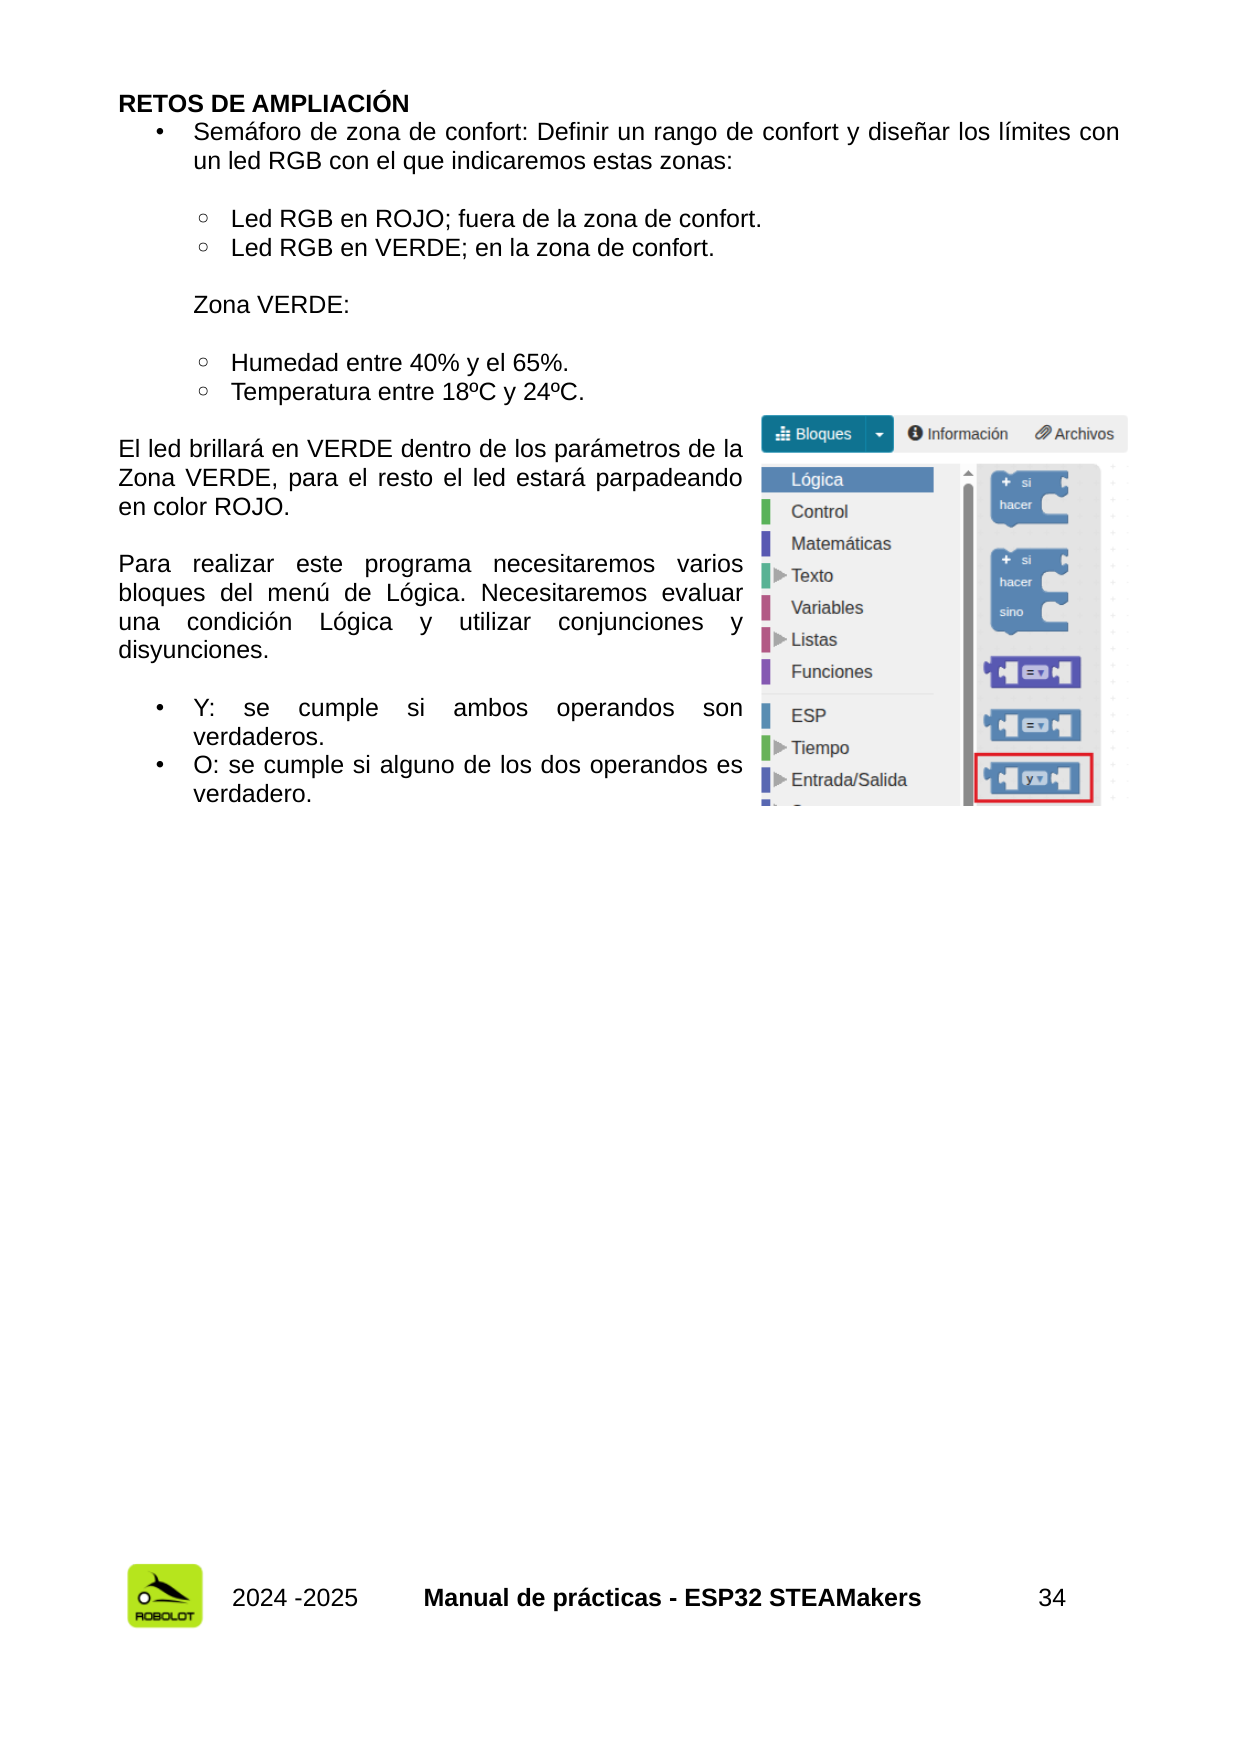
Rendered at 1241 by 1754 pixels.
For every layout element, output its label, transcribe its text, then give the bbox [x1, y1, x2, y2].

text Para realizar este programa necesitaremos varios bloques del menú de Lógica. Necesitaremos evaluar una condición Lógica y utilizar conjunciones y disyunciones. [118, 549, 756, 664]
list Humedad entre 40% y el 65%. [193, 348, 1122, 376]
text El led brillará en VERDE dentro de los parámetros de la Zona VERDE, para el resto el led estará parpadeando en color ROJO. [118, 434, 756, 520]
text RETOS DE AMPLIACIÓN [118, 88, 1122, 117]
picture [756, 413, 1129, 806]
list Semáforo de zona de confort: Definir un rango de confort y diseñar los límites con un led RGB con el que indicaremos estas zonas: [156, 117, 1122, 175]
list Led RGB en ROJO; fuera de la zona de confort. [193, 204, 1122, 232]
list Temperatura entre 18ºC y 24ºC. [193, 376, 1122, 405]
list O: se cumple si alguno de los dos operandos es verdadero. [156, 750, 1122, 808]
picture [126, 1563, 205, 1631]
list Led RGB en VERDE; en la zona de confort. [193, 232, 1122, 261]
list Y: se cumple si ambos operandos son verdaderos. [156, 693, 756, 750]
list Zona VERDE: [156, 290, 1122, 319]
